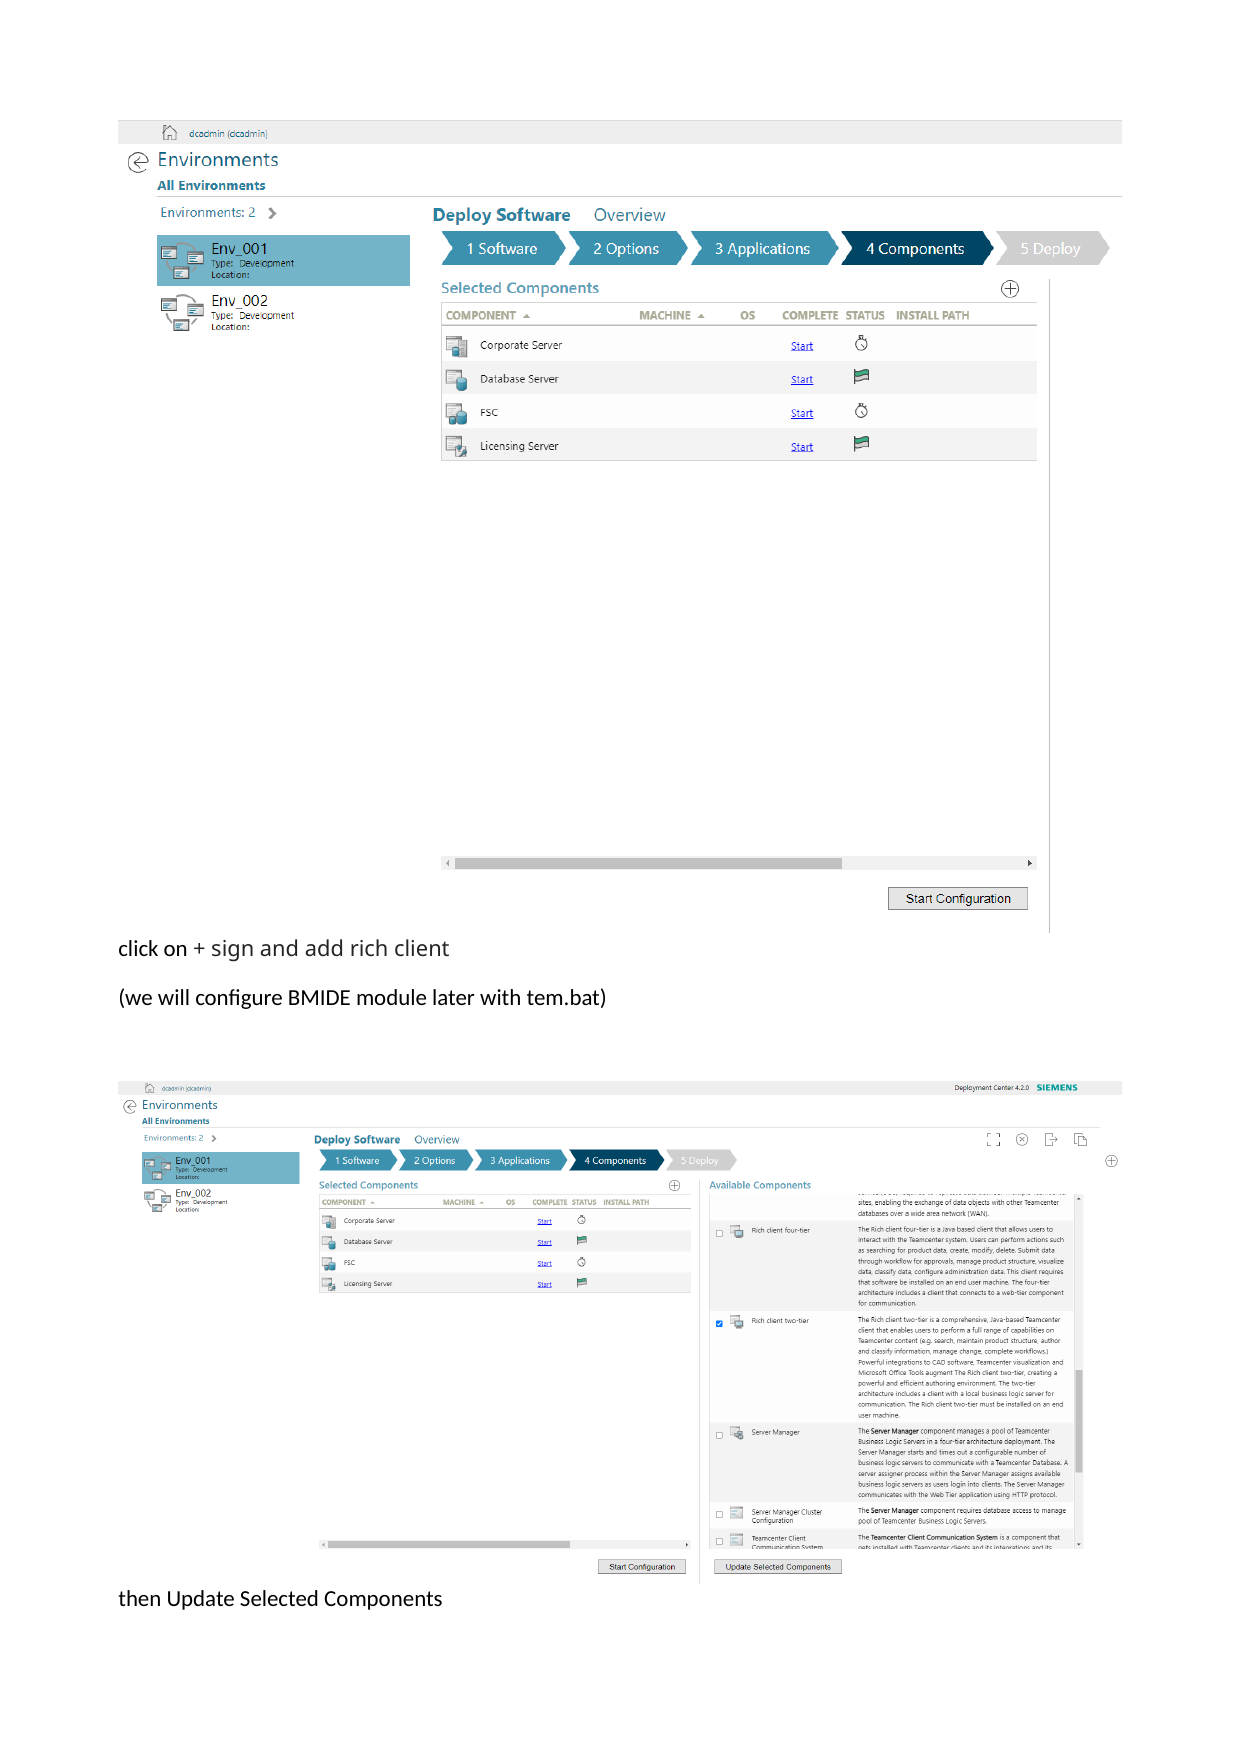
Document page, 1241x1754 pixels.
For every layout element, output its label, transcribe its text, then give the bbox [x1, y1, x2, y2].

text (we will configure BMIDE module later with tem.bat) [118, 983, 1122, 1011]
picture [118, 118, 1123, 933]
picture [118, 1081, 1123, 1584]
text then Update Selected Components [118, 1584, 1122, 1612]
text click on + sign and add rich client [118, 933, 1122, 963]
